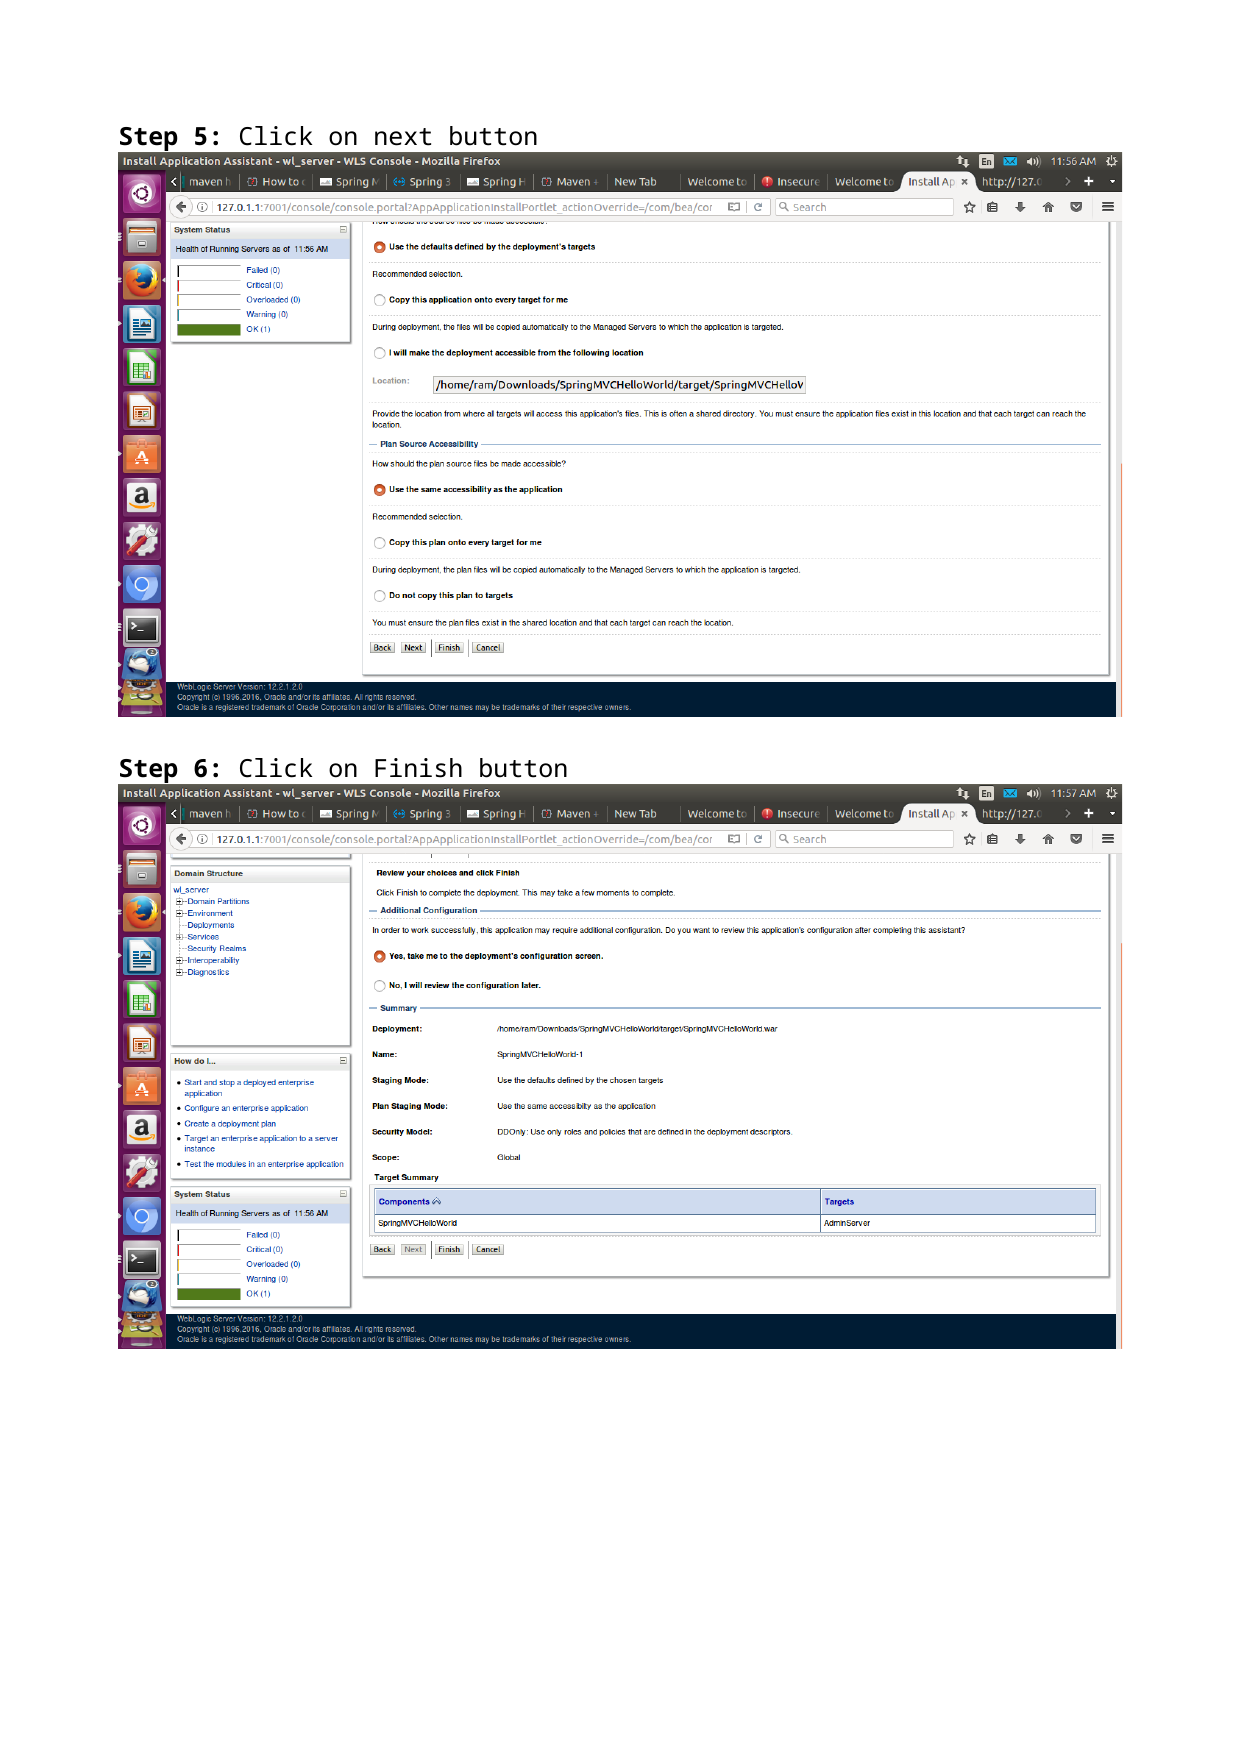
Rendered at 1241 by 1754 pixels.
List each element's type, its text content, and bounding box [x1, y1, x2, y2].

picture [118, 152, 1123, 717]
text Step 6: Click on Finish button [118, 751, 1122, 784]
text Step 5: Click on next button [118, 118, 1122, 152]
picture [118, 784, 1123, 1349]
